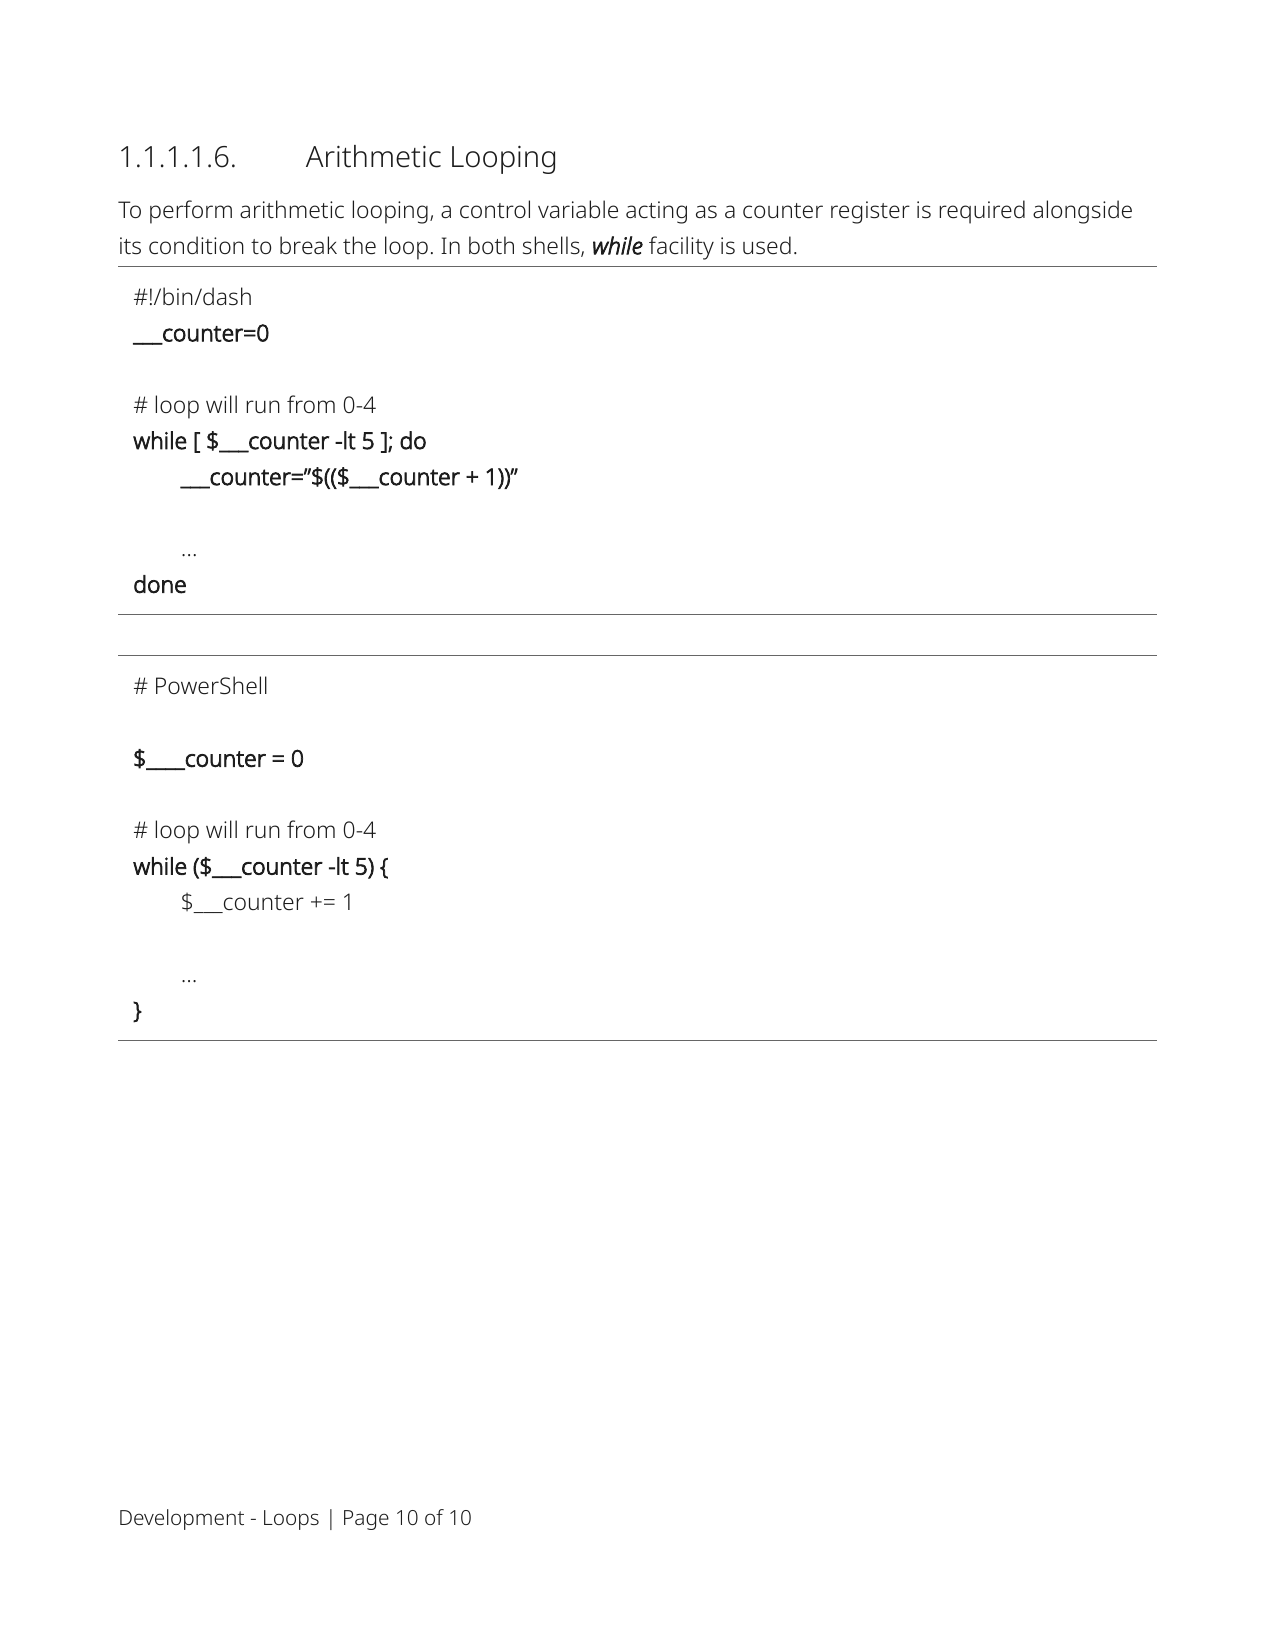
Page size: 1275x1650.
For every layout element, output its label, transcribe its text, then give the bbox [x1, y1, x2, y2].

text To perform arithmetic looping, a control variable acting as a counter register is required alongside its condition to break the loop. In both shells, while facility is used. [118, 194, 1157, 261]
text # PowerShell [118, 656, 1157, 702]
text # loop will run from 0-4 [118, 373, 1157, 409]
subtitle Arithmetic Looping [118, 136, 1157, 176]
text #!/bin/dash [118, 267, 1157, 302]
text while ($___counter -lt 5) { [118, 835, 1157, 871]
text ... [118, 943, 1157, 979]
text ___counter=0 [118, 302, 1157, 348]
text while [ $___counter -lt 5 ]; do [118, 409, 1157, 445]
text $____counter = 0 [118, 727, 1157, 773]
text } [118, 979, 1157, 1040]
text done [118, 553, 1157, 614]
text $___counter += 1 [118, 871, 1157, 917]
text # loop will run from 0-4 [118, 799, 1157, 835]
text … [118, 517, 1157, 553]
text ___counter=”$(($___counter + 1))” [118, 445, 1157, 492]
